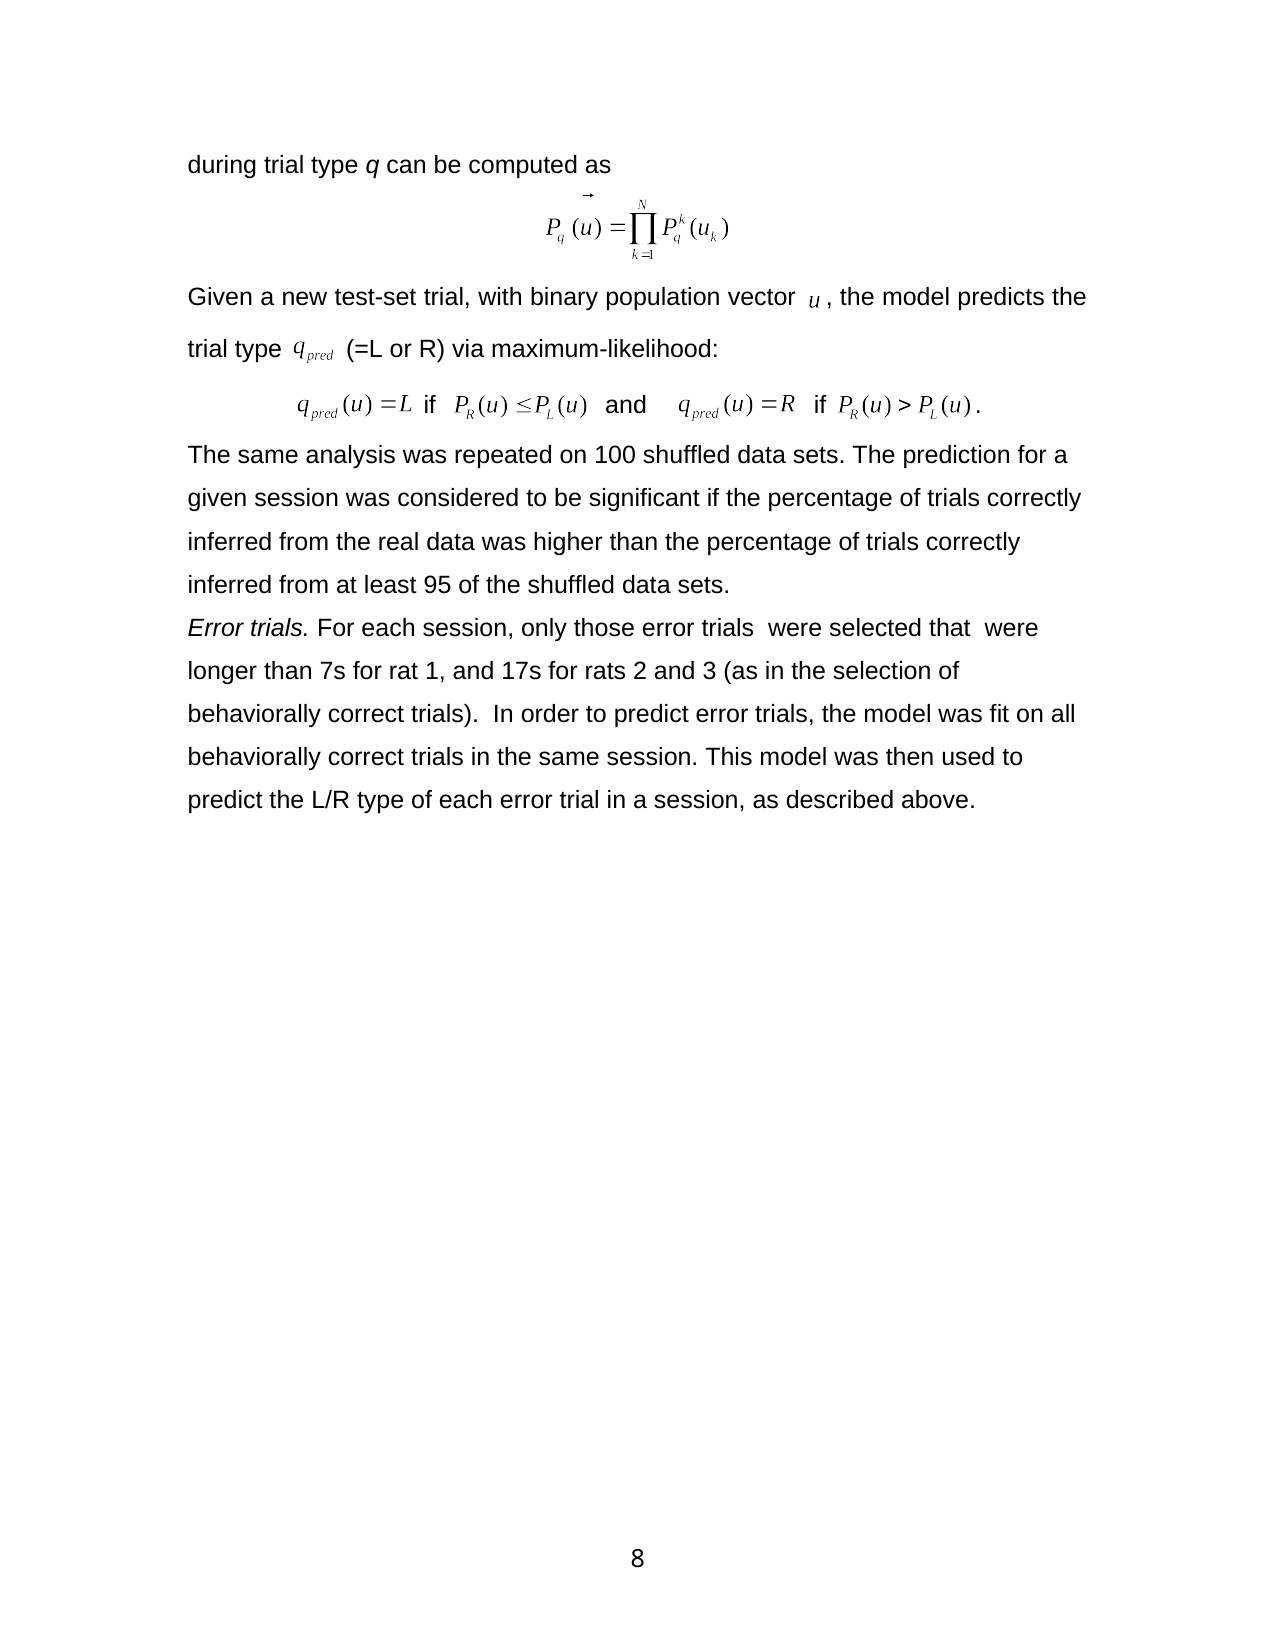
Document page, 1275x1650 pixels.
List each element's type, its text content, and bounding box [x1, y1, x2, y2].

text during trial type q can be computed as [187, 150, 1087, 179]
text Given a new test-set trial, with binary population vector , the model predicts the trial type (=L or R) via maximum-likelihood: [187, 278, 1087, 368]
text if and if . [187, 382, 1087, 426]
text The same analysis was repeated on 100 shuffled data sets. The prediction for a given session was considered to be significant if the percentage of trials correctly inferred from the real data was higher than the percentage of trials correctly inferred from at least 95 of the shuffled data sets. [187, 440, 1087, 598]
text Error trials. For each session, only those error trials were selected that were longer than 7s for rat 1, and 17s for rats 2 and 3 (as in the selection of behaviorally correct trials). In order to predict error trials, the model was fit on all behaviorally correct trials in the same session. This model was then used to predict the L/R type of each error trial in a session, as described above. [187, 613, 1087, 814]
